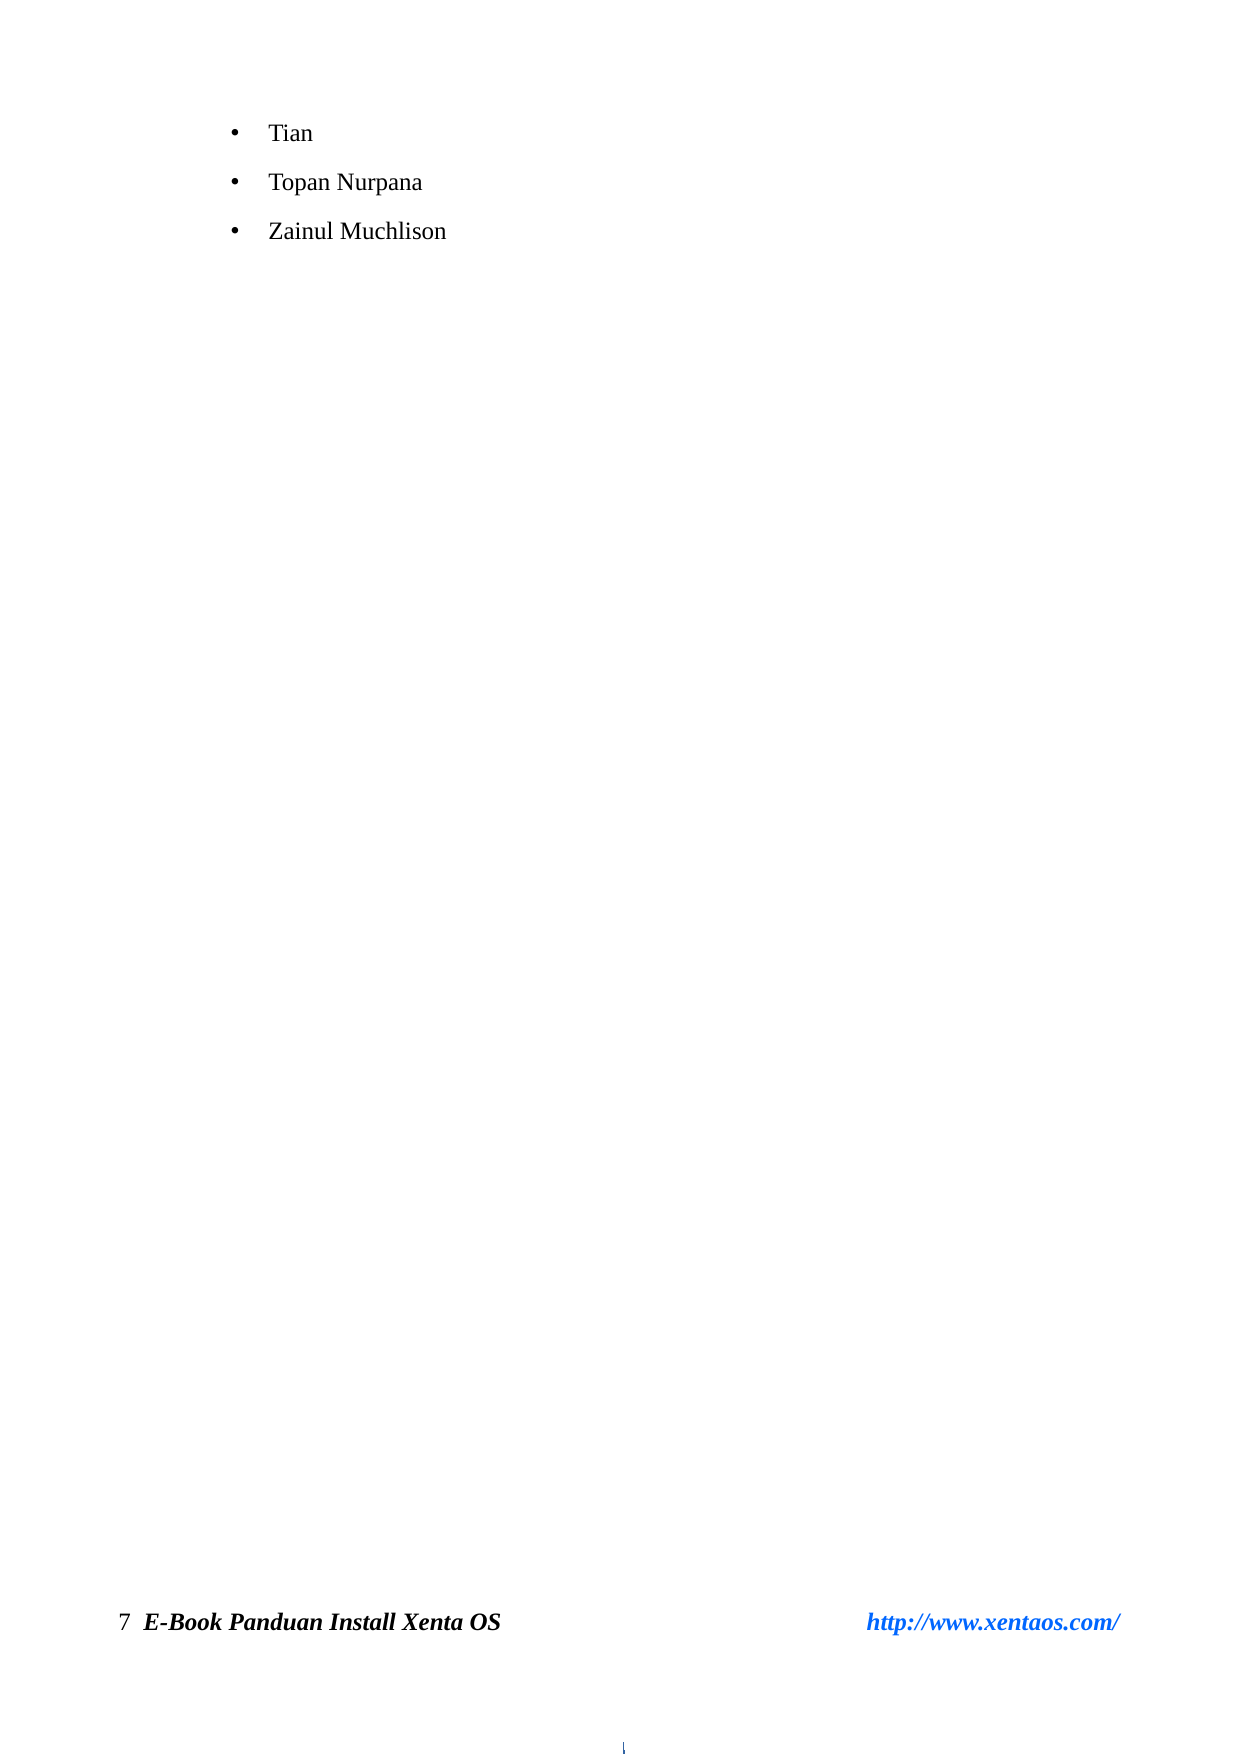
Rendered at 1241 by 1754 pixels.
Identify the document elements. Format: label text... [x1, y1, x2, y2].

list Zainul Muchlison [231, 216, 1122, 245]
list Tian [231, 118, 1122, 147]
list Topan Nurpana [231, 167, 1122, 196]
